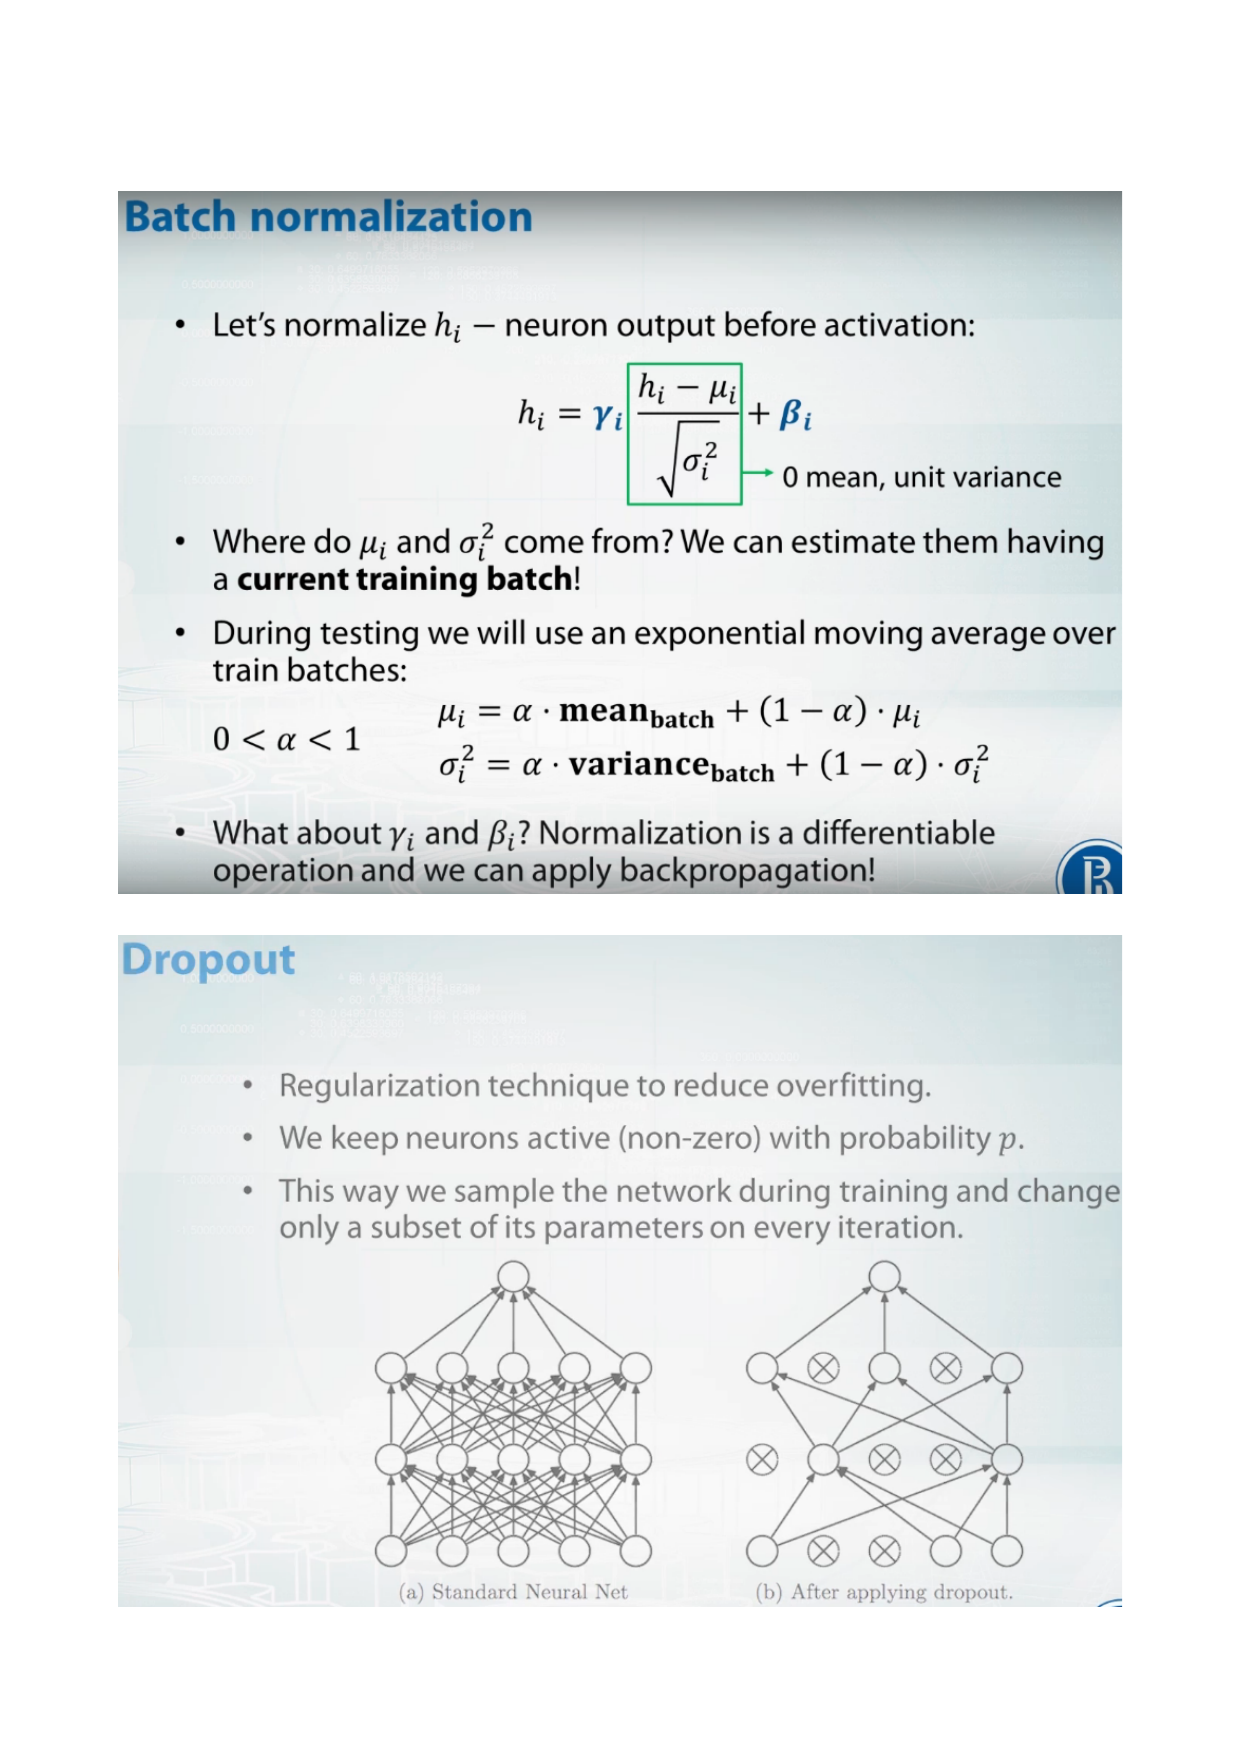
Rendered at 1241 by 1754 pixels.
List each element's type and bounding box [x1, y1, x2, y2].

picture [118, 935, 1123, 1607]
picture [118, 191, 1123, 894]
